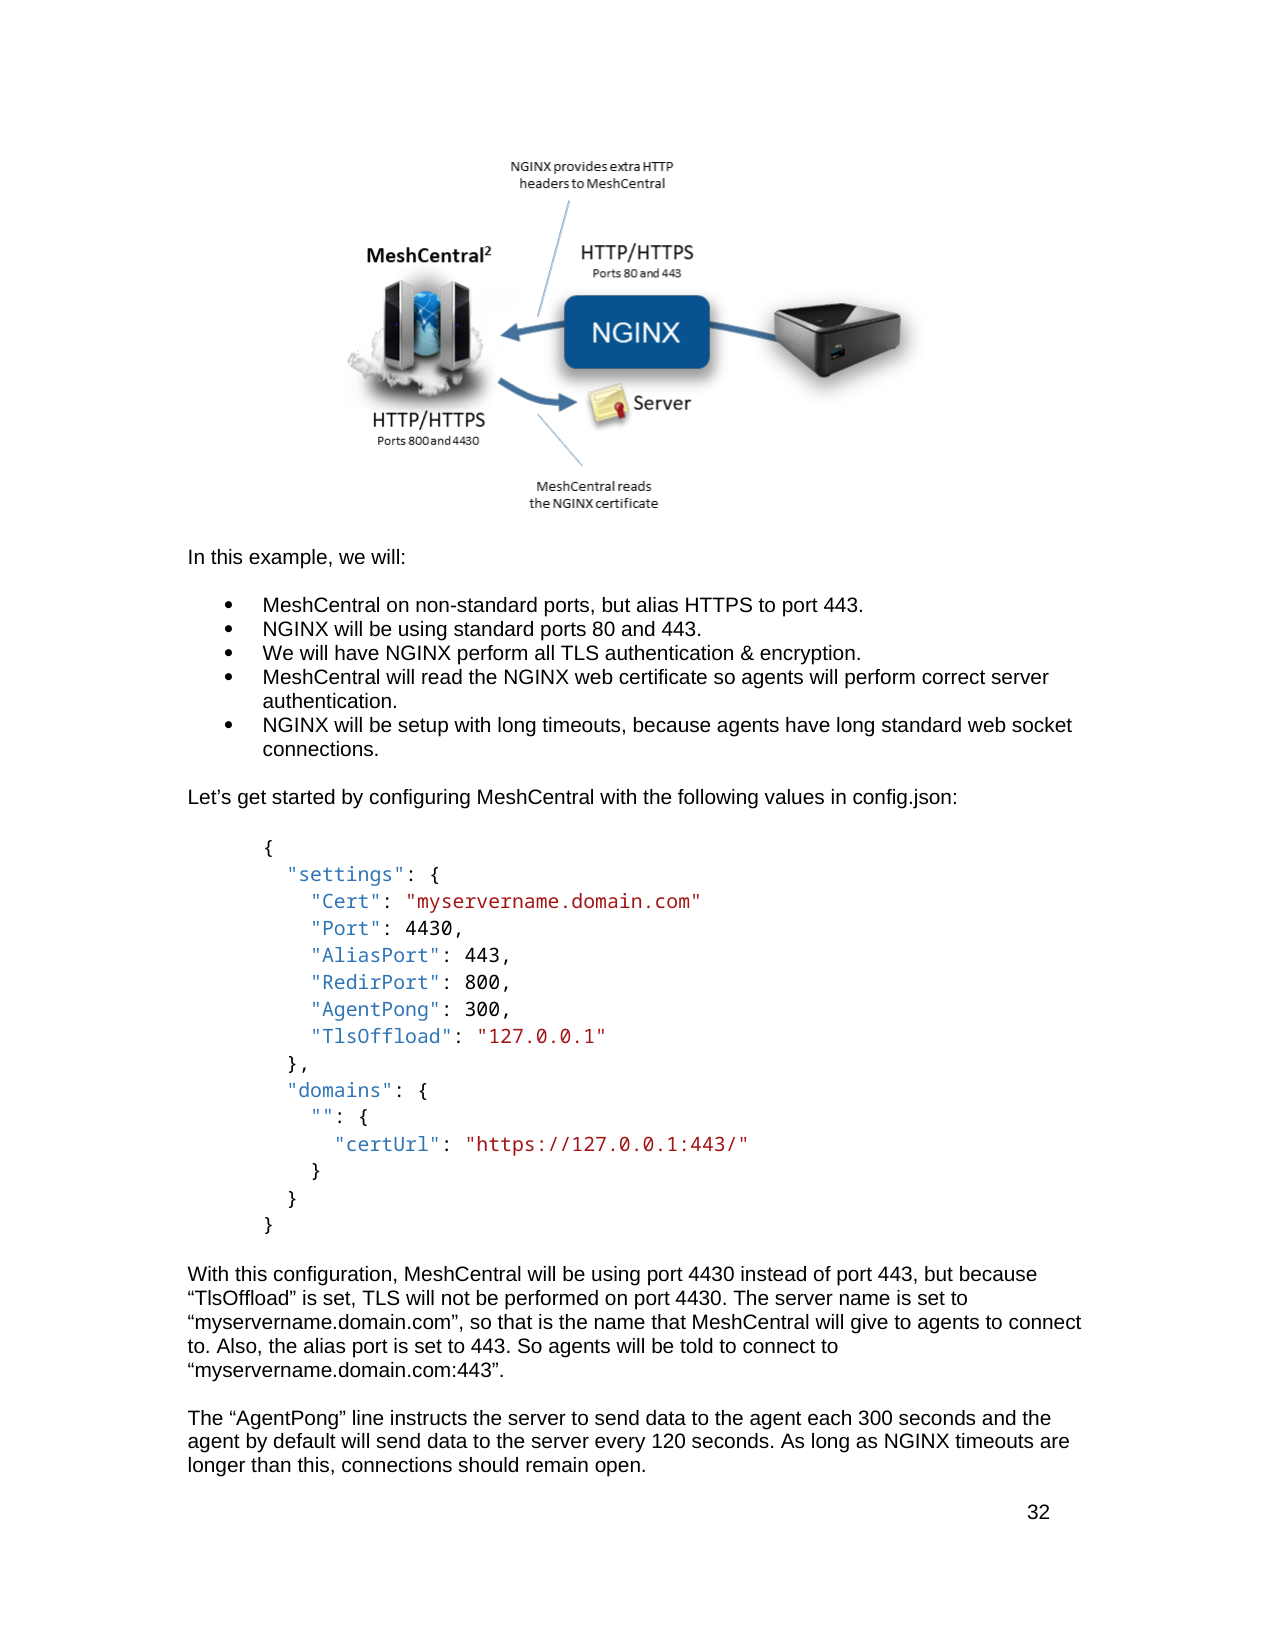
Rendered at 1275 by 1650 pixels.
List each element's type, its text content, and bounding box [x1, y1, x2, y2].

text "": { [262, 1103, 1087, 1130]
list NGINX will be using standard ports 80 and 443. [225, 617, 1087, 641]
text "AliasPort": 443, [262, 941, 1087, 968]
text "RedirPort": 800, [262, 968, 1087, 995]
text "AgentPong": 300, [262, 995, 1087, 1022]
text The “AgentPong” line instructs the server to send data to the agent each 300 seconds and the agent by default will send data to the server every 120 seconds. As long as NGINX timeouts are longer than this, connections should remain open. [187, 1405, 1087, 1477]
text Let’s get started by configuring MeshCentral with the following values in config.json: [187, 785, 1087, 809]
text { [262, 833, 1087, 860]
text } [262, 1211, 1087, 1238]
list MeshCentral will read the NGINX web certificate so agents will perform correct server authentication. [225, 665, 1087, 713]
text "settings": { [262, 860, 1087, 887]
text "Port": 4430, [262, 914, 1087, 941]
text In this example, we will: [187, 545, 1087, 569]
list MeshCentral on non-standard ports, but alias HTTPS to port 443. [225, 593, 1087, 617]
text With this configuration, MeshCentral will be using port 4430 instead of port 443, but because “TlsOffload” is set, TLS will not be performed on port 4430. The server name is set to “myservername.domain.com”, so that is the name that MeshCentral will give to agents to connect to. Also, the alias port is set to 443. So agents will be told to connect to “myservername.domain.com:443”. [187, 1262, 1087, 1381]
text "domains": { [262, 1076, 1087, 1103]
text } [262, 1157, 1087, 1184]
text "certUrl": "https://127.0.0.1:443/" [262, 1130, 1087, 1157]
text "TlsOffload": "127.0.0.1" [262, 1022, 1087, 1049]
list NGINX will be setup with long timeouts, because agents have long standard web socket connections. [225, 713, 1087, 761]
text }, [262, 1049, 1087, 1076]
list We will have NGINX perform all TLS authentication & encryption. [225, 641, 1087, 665]
text "Cert": "myservername.domain.com" [262, 887, 1087, 914]
text } [262, 1184, 1087, 1211]
